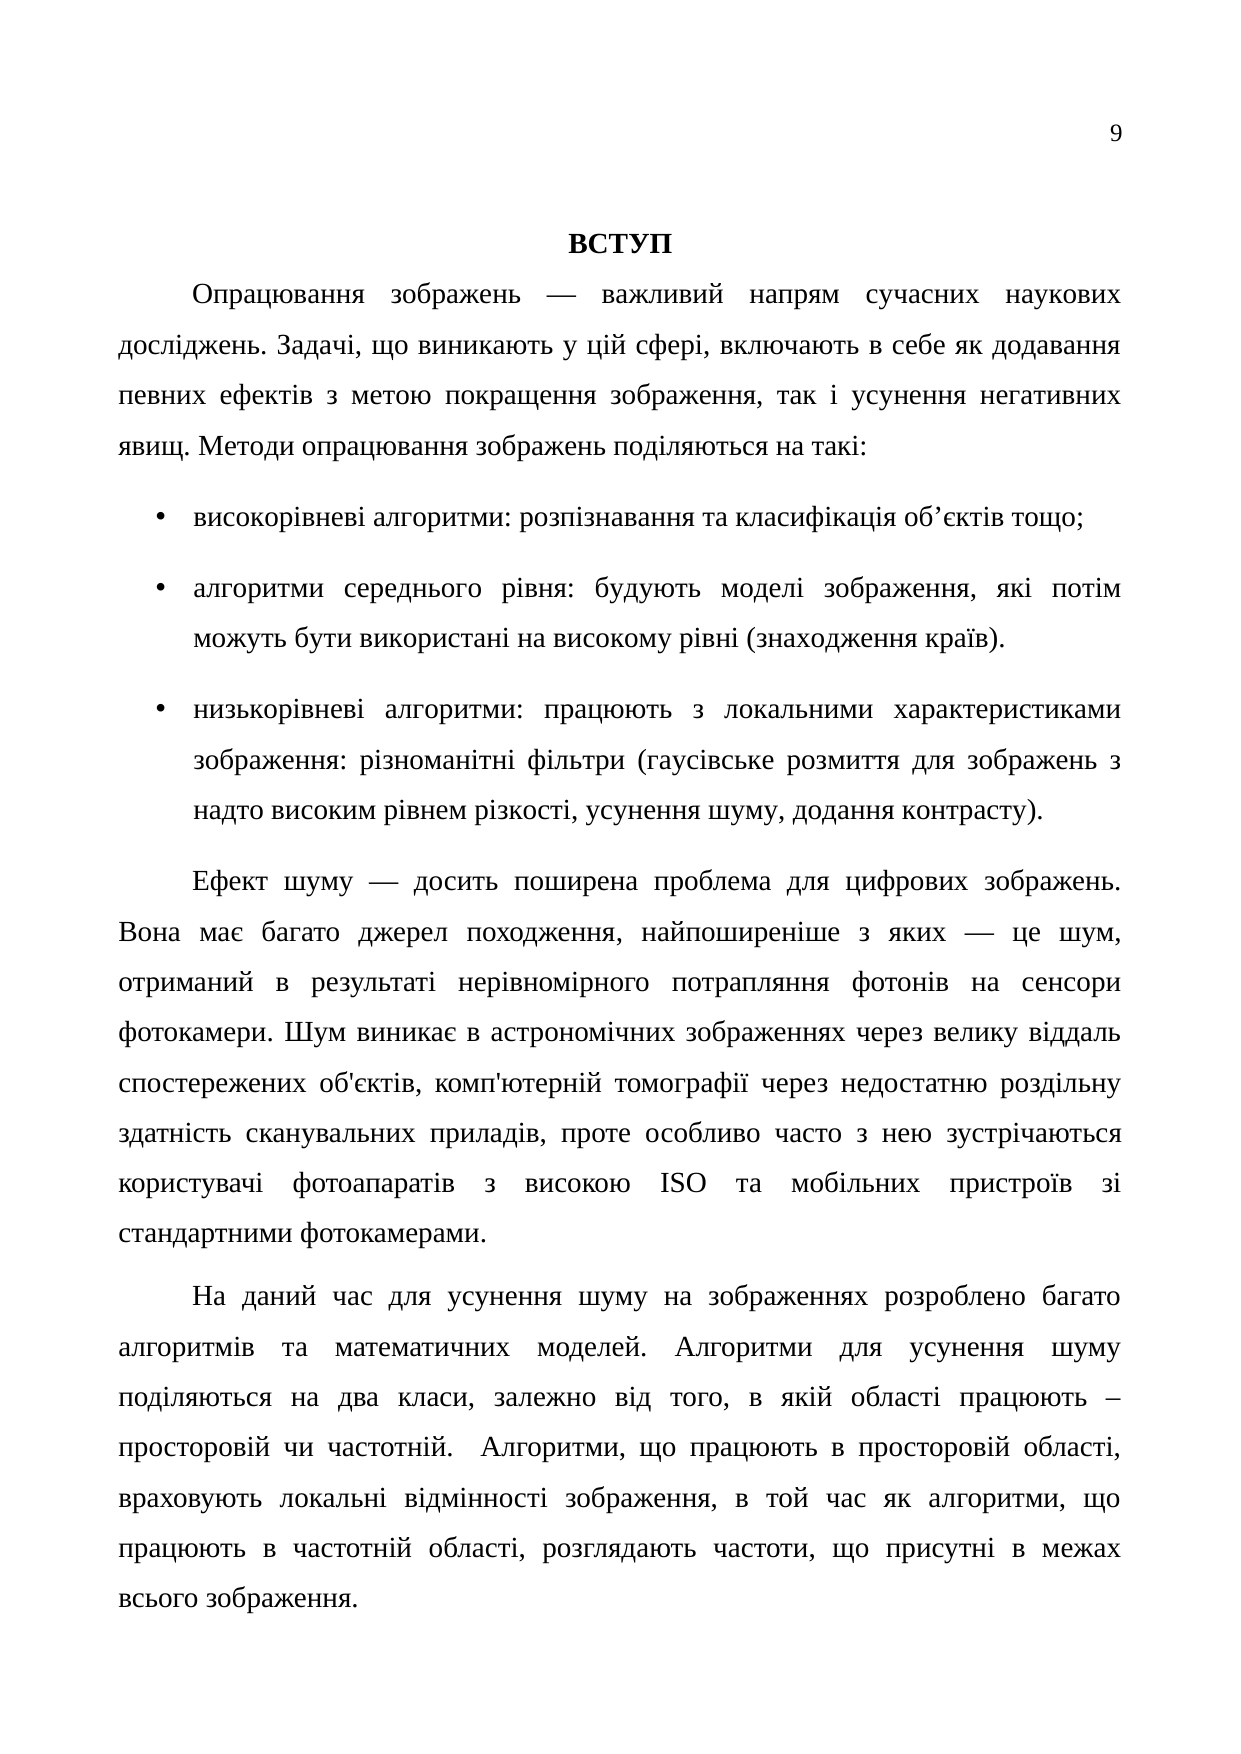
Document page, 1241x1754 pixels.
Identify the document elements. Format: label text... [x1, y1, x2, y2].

list алгоритми середнього рівня: будують моделі зображення, які потім можуть бути використані на високому рівні (знаходження країв). [156, 570, 1122, 654]
text На даний час для усунення шуму на зображеннях розроблено багато алгоритмів та математичних моделей. Алгоритми для усунення шуму поділяються на два класи, залежно від того, в якій області працюють – просторовій чи частотній. Алгоритми, що працюють в просторовій області, враховують локальні відмінності зображення, в той час як алгоритми, що працюють в частотній області, розглядають частоти, що присутні в межах всього зображення. [118, 1278, 1122, 1614]
list високорівневі алгоритми: розпізнавання та класифікація об’єктів тощо; [156, 499, 1122, 532]
text Ефект шуму — досить поширена проблема для цифрових зображень. Вона має багато джерел походження, найпоширеніше з яких — це шум, отриманий в результаті нерівномірного потрапляння фотонів на сенсори фотокамери. Шум виникає в астрономічних зображеннях через велику віддаль спостережених об'єктів, комп'ютерній томографії через недостатню роздільну здатність сканувальних приладів, проте особливо часто з нею зустрічаються користувачі фотоапаратів з високою ISO та мобільних пристроїв зі стандартними фотокамерами. [118, 863, 1122, 1249]
text Опрацювання зображень — важливий напрям сучасних наукових досліджень. Задачі, що виникають у цій сфері, включають в себе як додавання певних ефектів з метою покращення зображення, так і усунення негативних явищ. Методи опрацювання зображень поділяються на такі: [118, 277, 1122, 461]
subtitle ВСТУП [118, 226, 1122, 260]
list низькорівневі алгоритми: працюють з локальними характеристиками зображення: різноманітні фільтри (гаусівське розмиття для зображень з надто високим рівнем різкості, усунення шуму, додання контрасту). [156, 692, 1122, 826]
